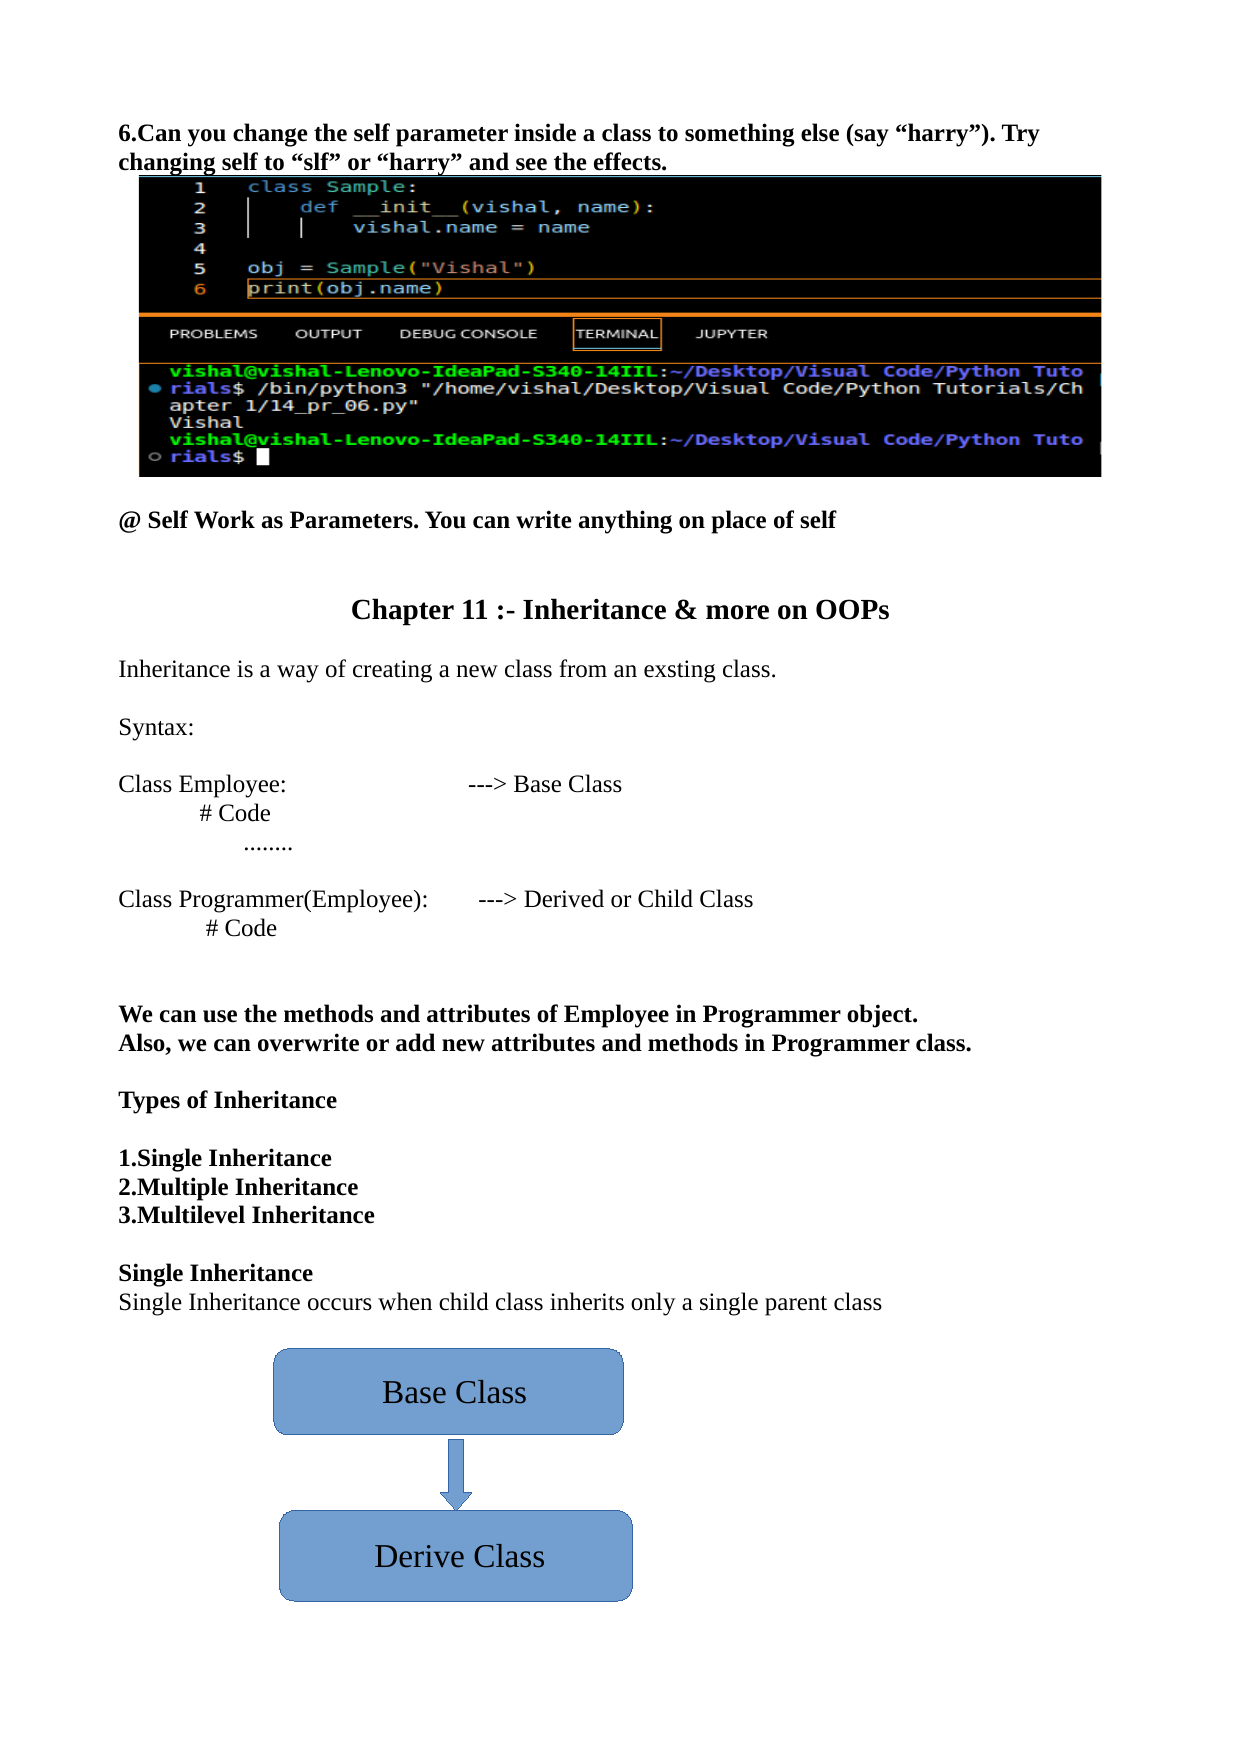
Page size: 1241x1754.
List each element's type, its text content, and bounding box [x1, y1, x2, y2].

text @ Self Work as Parameters. You can write anything on place of self [118, 506, 1122, 534]
text 2.Multiple Inheritance [118, 1172, 1122, 1200]
text 6.Can you change the self parameter inside a class to something else (say “harry”). Try changing self to “slf” or “harry” and see the effects. [118, 118, 1122, 176]
text ........ [118, 827, 1122, 855]
text We can use the methods and attributes of Employee in Programmer object. [118, 999, 1122, 1028]
text Class Programmer(Employee): ---> Derived or Child Class [118, 884, 1122, 913]
text 1.Single Inheritance [118, 1143, 1122, 1172]
text 3.Multilevel Inheritance [118, 1200, 1122, 1229]
picture [138, 175, 1102, 477]
text # Code [118, 913, 1122, 942]
text Syntax: [118, 712, 1122, 740]
text Chapter 11 :- Inheritance & more on OOPs [118, 592, 1122, 625]
text Class Employee: ---> Base Class [118, 769, 1122, 798]
text Types of Inheritance [118, 1085, 1122, 1114]
text Single Inheritance [118, 1258, 1122, 1287]
text Inheritance is a way of creating a new class from an exsting class. [118, 654, 1122, 683]
text Single Inheritance occurs when child class inherits only a single parent class [118, 1287, 1122, 1315]
text # Code [118, 798, 1122, 827]
text Also, we can overwrite or add new attributes and methods in Programmer class. [118, 1028, 1122, 1057]
